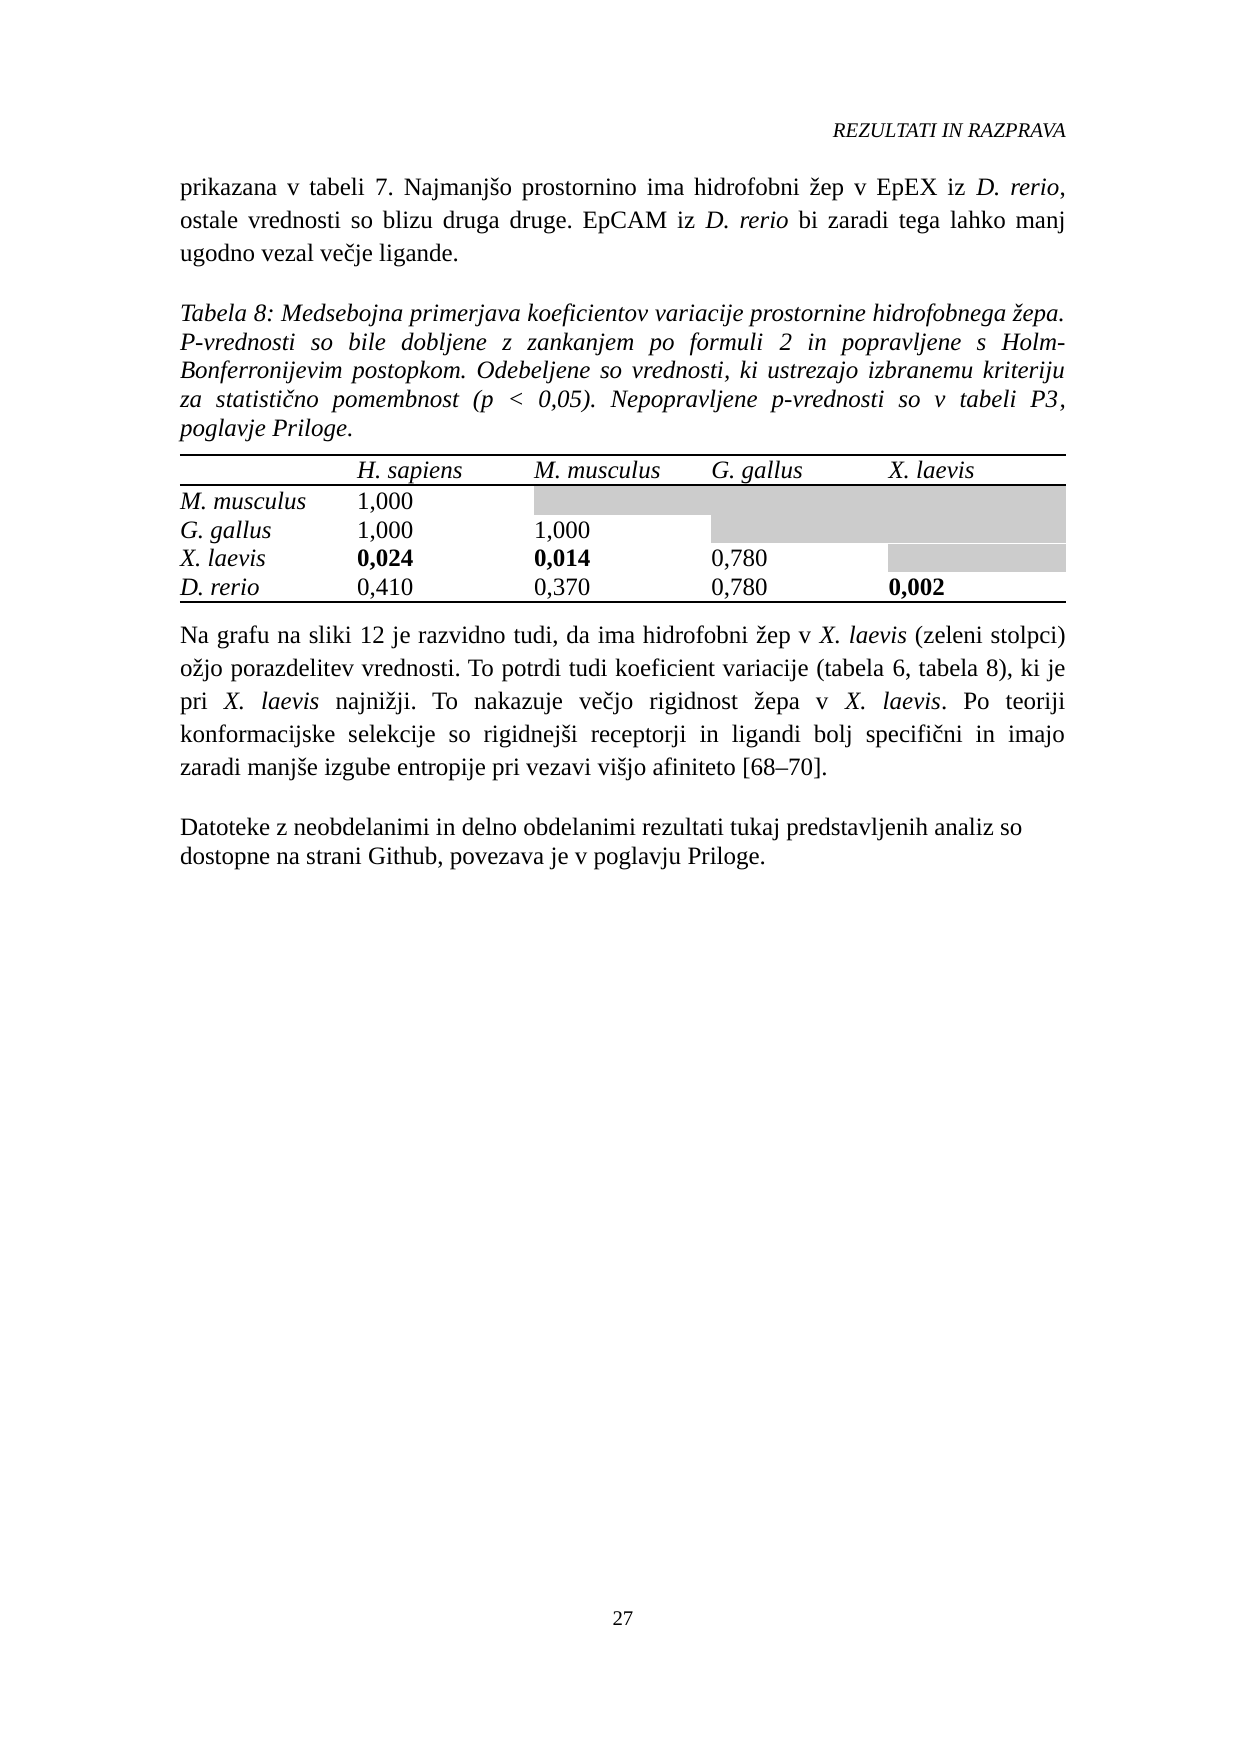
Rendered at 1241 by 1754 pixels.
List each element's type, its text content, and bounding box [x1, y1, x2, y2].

table_cell 0,014 [534, 544, 711, 572]
table_cell 1,000 [534, 515, 711, 543]
table_header G. gallus [711, 456, 888, 484]
table_cell 1,000 [357, 515, 534, 543]
table_cell [888, 544, 1066, 572]
table_cell 1,000 [357, 486, 534, 515]
table_cell [888, 515, 1066, 543]
table_cell [711, 515, 888, 543]
table_header M. musculus [534, 456, 711, 484]
text Rezultati, ki jih je dal program POVME2, so prikazani na sliki 12 in v tabeli 6, skupaj z njihovimi koeficienti variacije. Medsebojna primerjava povprečij prostornin je prikazana v tabeli 7. Najmanjšo prostornino ima hidrofobni žep v EpEX iz D. rerio, ostale vrednosti so blizu druga druge. EpCAM iz D. rerio bi zaradi tega lahko manj ugodno vezal večje ligande. [180, 172, 1066, 266]
text Tabela 8: Medsebojna primerjava koeficientov variacije prostornine hidrofobnega žepa. P-vrednosti so bile dobljene z zankanjem po formuli 2 in popravljene s Holm-Bonferronijevim postopkom. Odebeljene so vrednosti, ki ustrezajo izbranemu kriteriju za statistično pomembnost (p < 0,05). Nepopravljene p-vrednosti so v tabeli P3, poglavje Priloge. [180, 298, 1066, 442]
table_cell [711, 486, 888, 515]
table_cell [888, 486, 1066, 515]
table_cell 0,780 [711, 572, 888, 601]
table_header [180, 456, 357, 484]
table_cell 0,410 [357, 572, 534, 601]
table_cell 0,370 [534, 572, 711, 601]
table_cell 0,002 [888, 572, 1066, 601]
table_cell [534, 486, 711, 515]
text Na grafu na sliki 12 je razvidno tudi, da ima hidrofobni žep v X. laevis (zeleni stolpci) ožjo porazdelitev vrednosti. To potrdi tudi koeficient variacije (tabela 6, tabela 8), ki je pri X. laevis najnižji. To nakazuje večjo rigidnost žepa v X. laevis. Po teoriji konformacijske selekcije so rigidnejši receptorji in ligandi bolj specifični in imajo zaradi manjše izgube entropije pri vezavi višjo afiniteto [68–70]. [180, 620, 1066, 781]
table_cell G. gallus [180, 515, 357, 543]
table_header X. laevis [888, 456, 1066, 484]
table_cell 0,780 [711, 544, 888, 572]
table_cell D. rerio [180, 572, 357, 601]
text Datoteke z neobdelanimi in delno obdelanimi rezultati tukaj predstavljenih analiz so dostopne na strani Github, povezava je v poglavju Priloge. [180, 812, 1066, 870]
table_cell M. musculus [180, 486, 357, 515]
table_cell 0,024 [357, 544, 534, 572]
table_header H. sapiens [357, 456, 534, 484]
table_cell X. laevis [180, 544, 357, 572]
